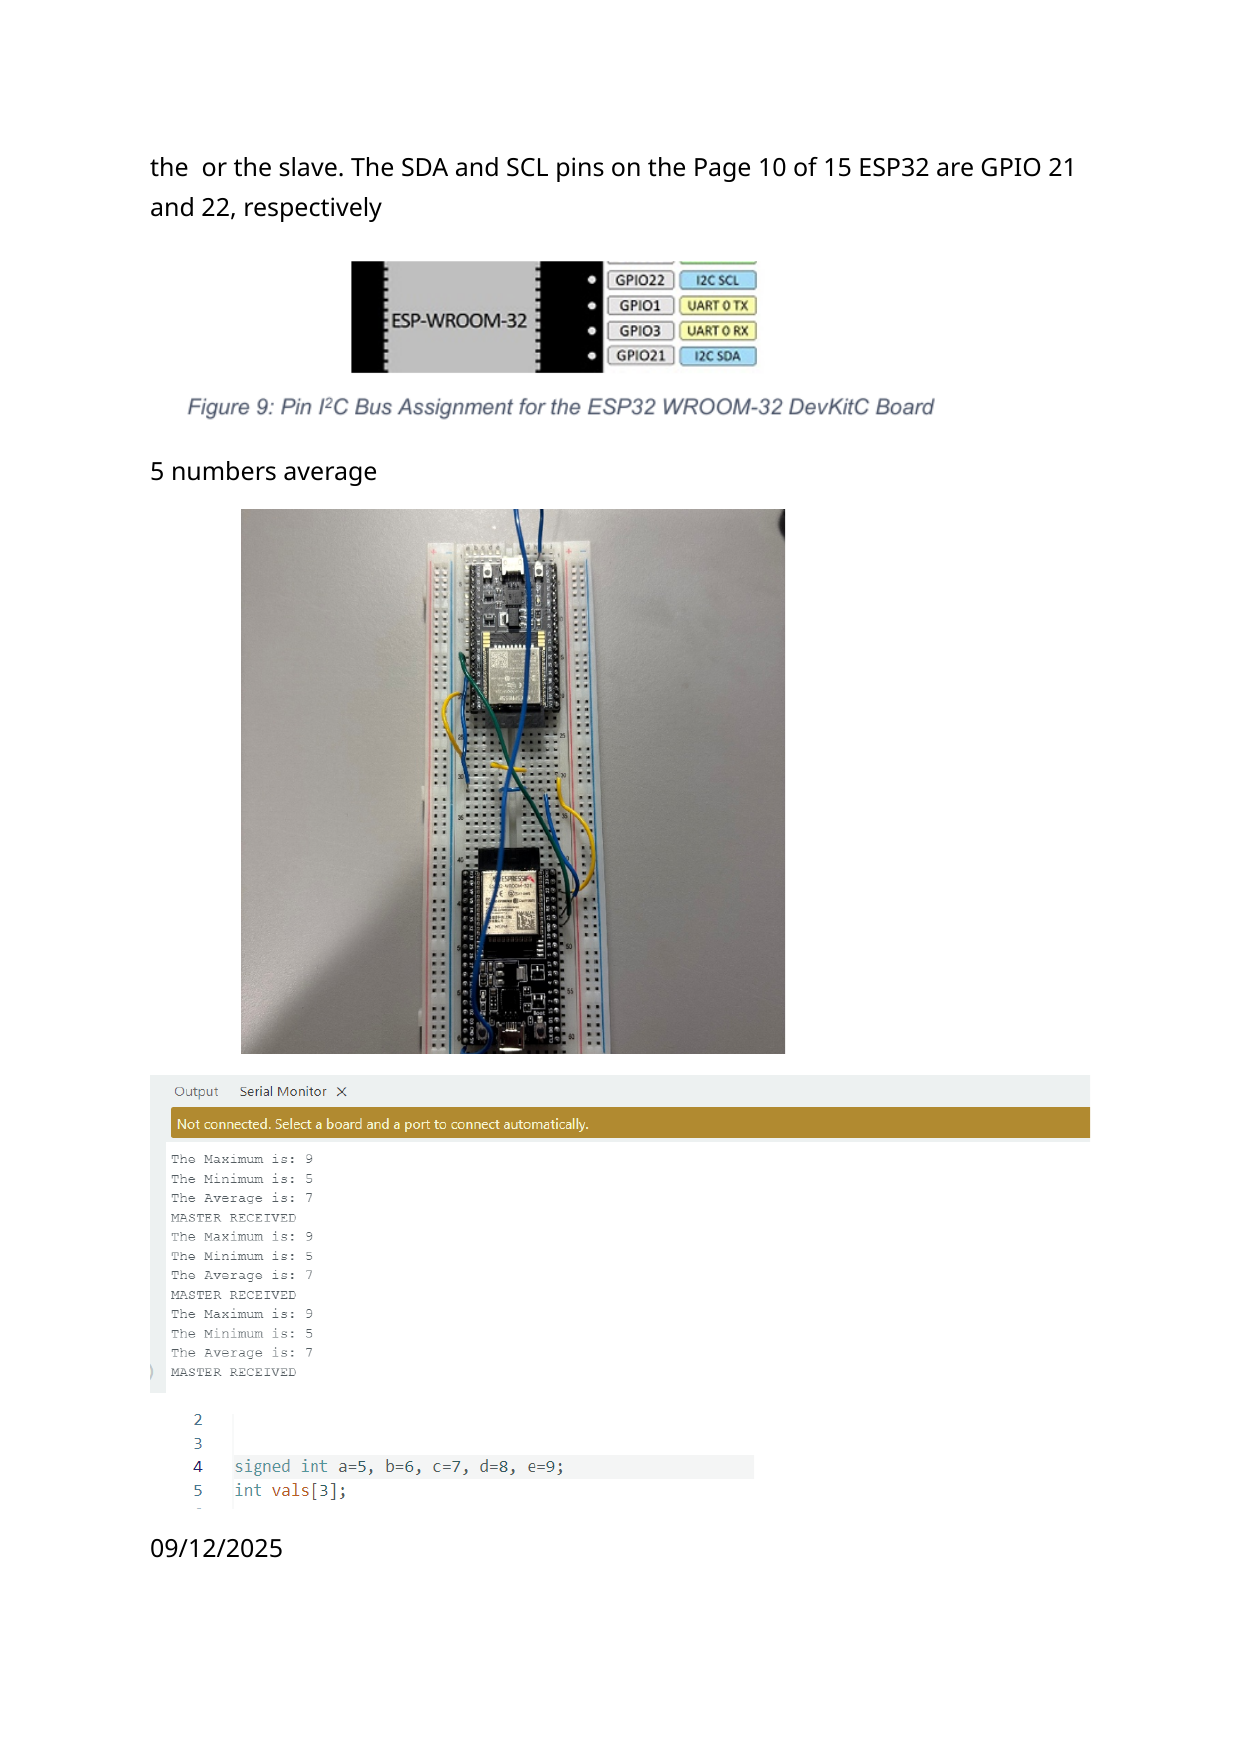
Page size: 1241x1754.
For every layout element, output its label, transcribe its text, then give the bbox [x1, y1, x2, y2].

text 5 numbers average [150, 453, 1090, 487]
text 09/12/2025 [150, 1530, 1090, 1564]
text the or the slave. The SDA and SCL pins on the Page 10 of 15 ESP32 are GPIO 21 and 22, respectively [150, 150, 1090, 223]
